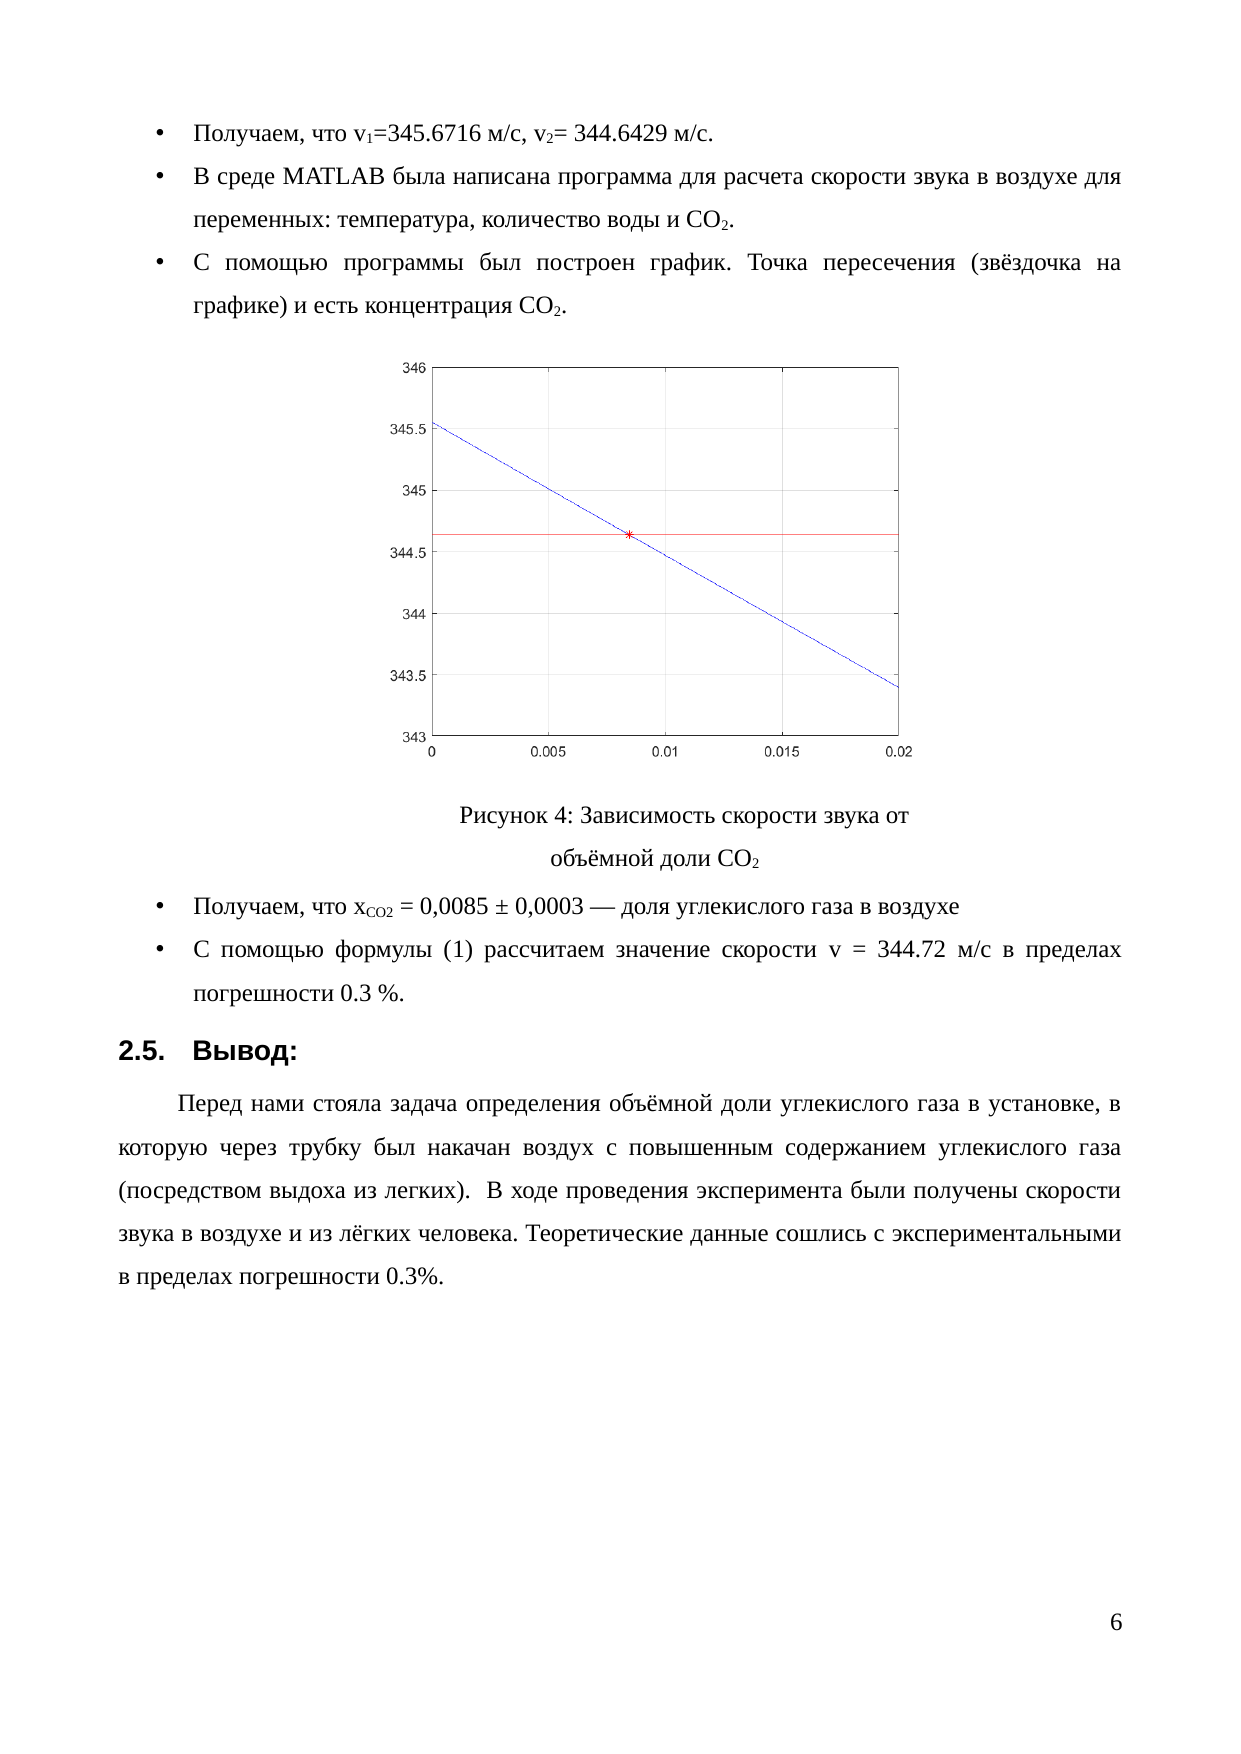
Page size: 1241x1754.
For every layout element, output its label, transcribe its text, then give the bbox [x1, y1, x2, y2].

list С помощью формулы (1) рассчитаем значение скорости v = 344.72 м/с в пределах погрешности 0.3 %. [156, 934, 1122, 1006]
subtitle Вывод: [118, 1033, 1122, 1066]
list С помощью программы был построен график. Точка пересечения (звёздочка на графике) и есть концентрация CO2. [156, 247, 1122, 319]
list Получаем, что xCO2 = 0,0085 ± 0,0003 — доля углекислого газа в воздухе [156, 891, 1122, 920]
list В среде MATLAB была написана программа для расчета скорости звука в воздухе для переменных: температура, количество воды и CO2. [156, 161, 1122, 233]
text Перед нами стояла задача определения объёмной доли углекислого газа в установке, в которую через трубку был накачан воздух с повышенным содержанием углекислого газа (посредством выдоха из легких). В ходе проведения эксперимента были получены скорости звука в воздухе и из лёгких человека. Теоретические данные сошлись с экспериментальными в пределах погрешности 0.3%. [118, 1088, 1122, 1290]
list Рисунок 4: Зависимость скорости звука от объёмной доли CO2 [353, 786, 956, 872]
picture [353, 333, 956, 786]
list Получаем, что v1=345.6716 м/с, v2= 344.6429 м/с. [156, 118, 1122, 147]
